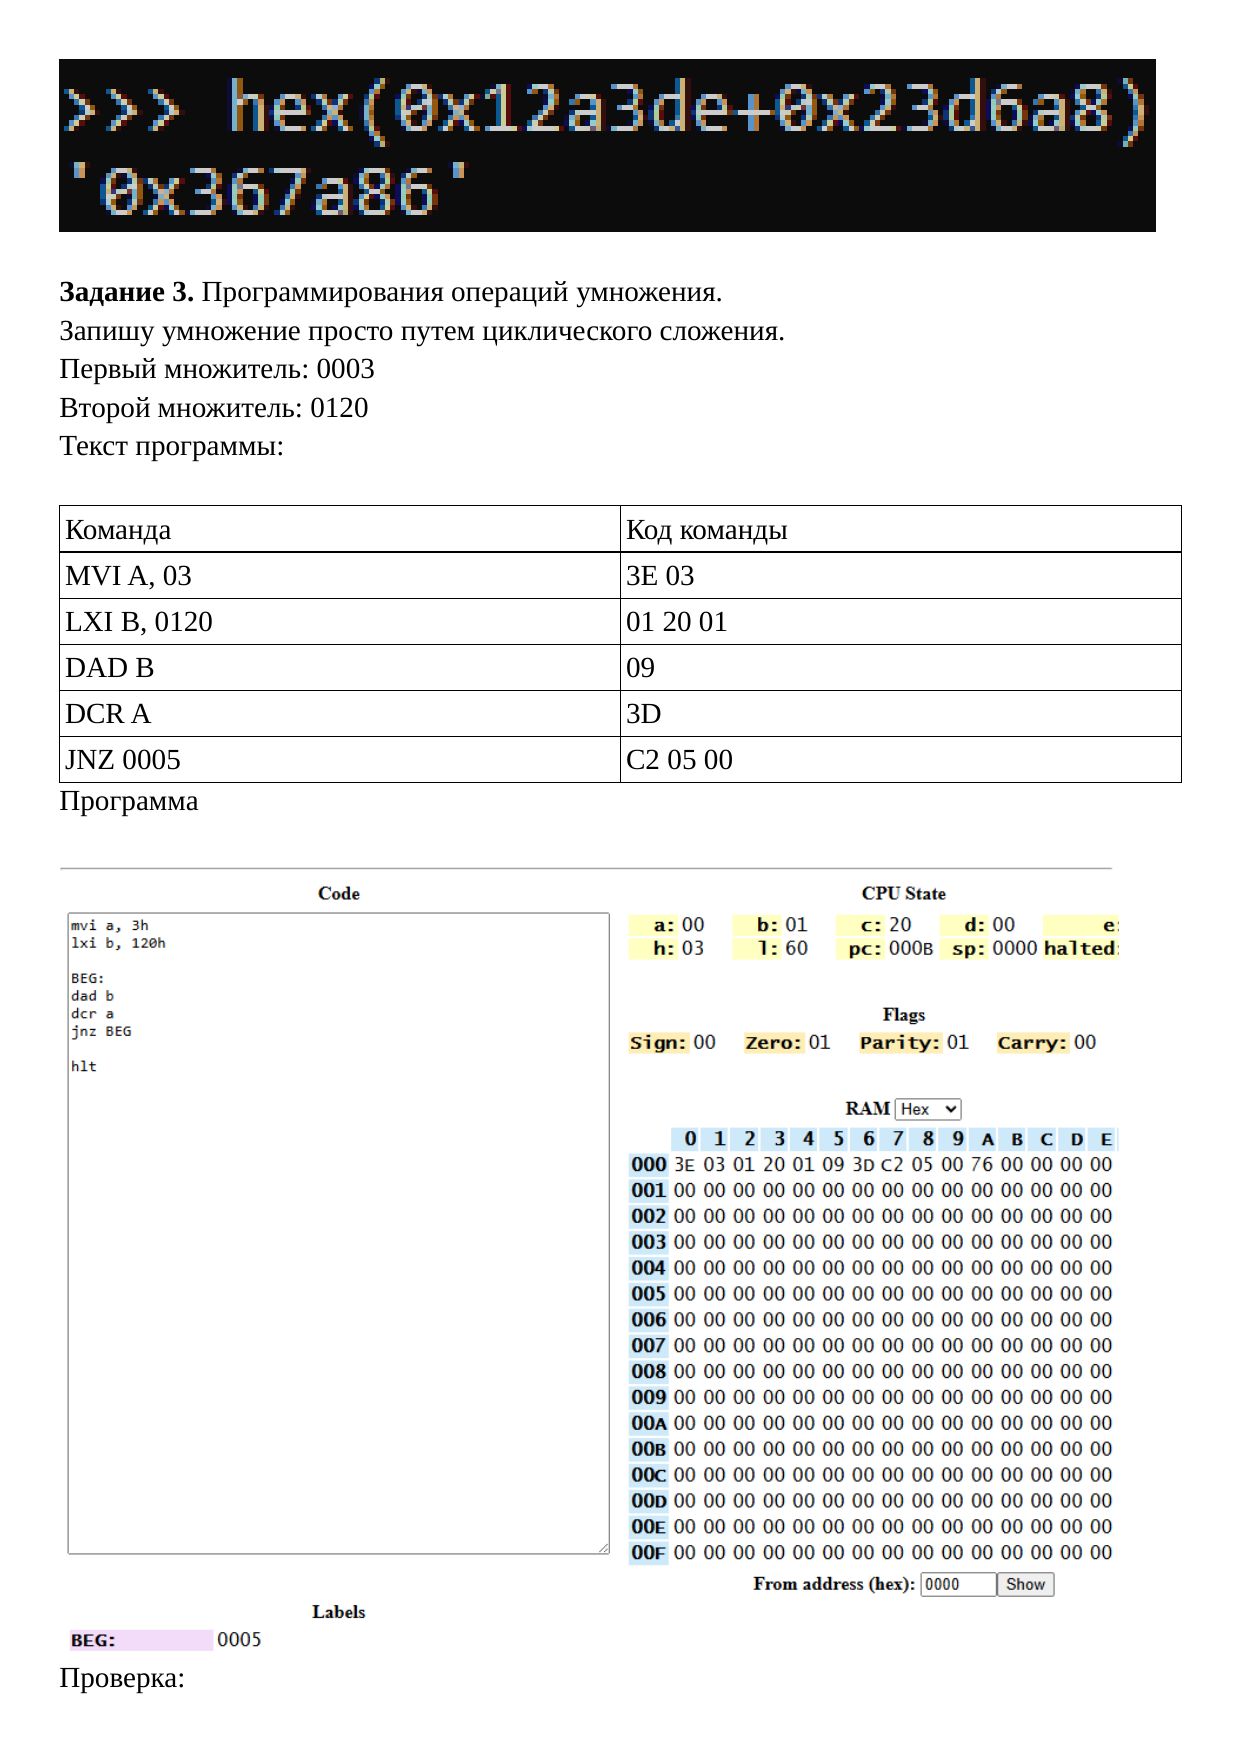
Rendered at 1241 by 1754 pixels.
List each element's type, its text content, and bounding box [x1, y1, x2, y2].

table_header Команда [60, 506, 620, 551]
table_cell JNZ 0005 [60, 737, 620, 782]
table_cell 3E 03 [621, 553, 1181, 597]
table_cell 09 [621, 645, 1181, 689]
text Проверка: [59, 1660, 1181, 1694]
text Первый множитель: 0003 [59, 351, 1181, 385]
text Задание 3. Программирования операций умножения. [59, 274, 1181, 308]
table_cell LXI B, 0120 [60, 599, 620, 643]
text Текст программы: [59, 428, 1181, 462]
table_cell MVI A, 03 [60, 553, 620, 597]
text Запишу умножение просто путем циклического сложения. [59, 313, 1181, 346]
table_cell DAD B [60, 645, 620, 689]
table_cell C2 05 00 [621, 737, 1181, 782]
picture [1112, 854, 1119, 1656]
text Программа [59, 783, 1181, 816]
table_cell DCR A [60, 691, 620, 736]
text Второй множитель: 0120 [59, 390, 1181, 423]
table_cell 01 20 01 [621, 599, 1181, 643]
table_header Код команды [621, 506, 1181, 551]
table_cell 3D [621, 691, 1181, 736]
picture [59, 59, 157, 216]
